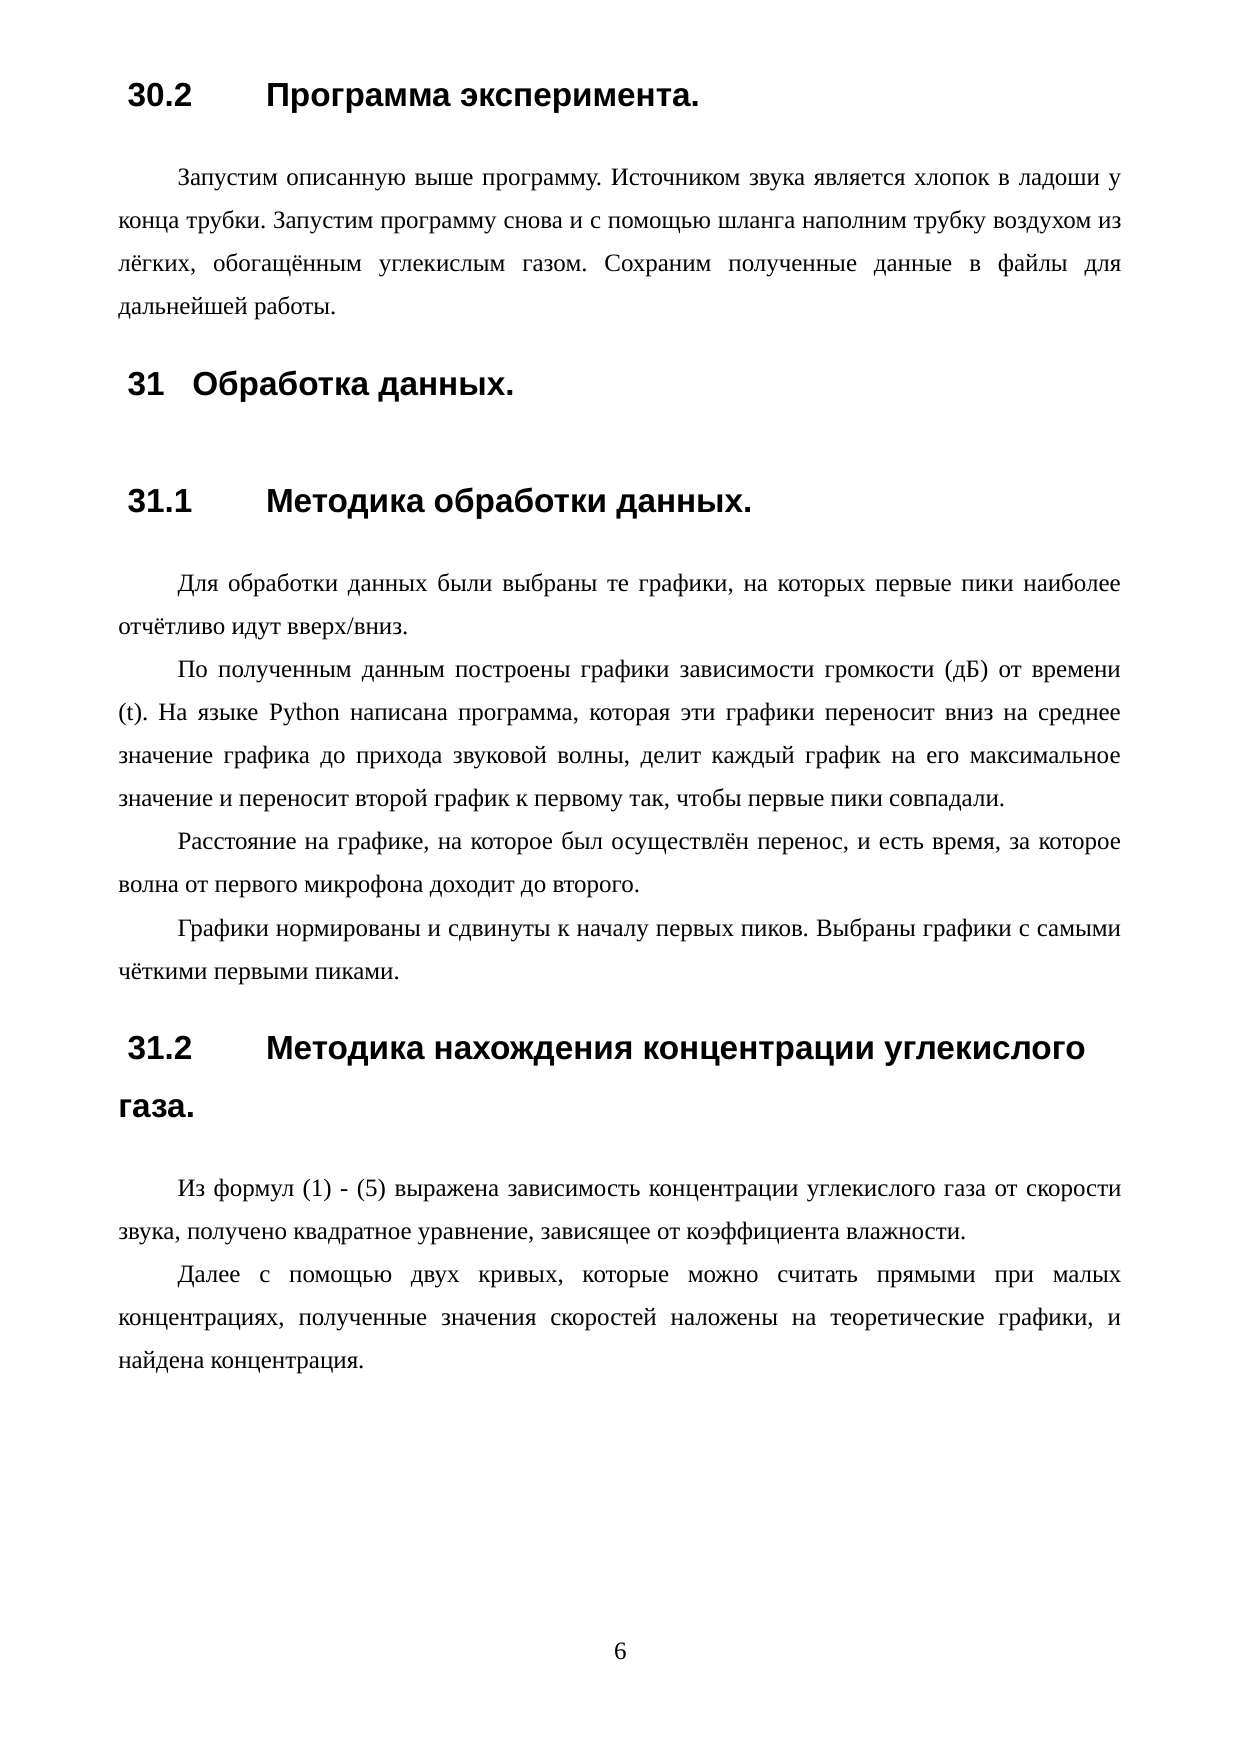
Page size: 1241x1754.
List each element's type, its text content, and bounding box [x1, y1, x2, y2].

subtitle Методика обработки данных. [118, 481, 1122, 519]
subtitle Обработка данных. [118, 364, 1122, 402]
text Запустим описанную выше программу. Источником звука является хлопок в ладоши у конца трубки. Запустим программу снова и с помощью шланга наполним трубку воздухом из лёгких, обогащённым углекислым газом. Сохраним полученные данные в файлы для дальнейшей работы. [118, 162, 1122, 320]
text Из формул (1) - (5) выражена зависимость концентрации углекислого газа от скорости звука, получено квадратное уравнение, зависящее от коэффициента влажности. [118, 1173, 1122, 1245]
text По полученным данным построены графики зависимости громкости (дБ) от времени (t). На языке Python написана программа, которая эти графики переносит вниз на среднее значение графика до прихода звуковой волны, делит каждый график на его максимальное значение и переносит второй график к первому так, чтобы первые пики совпадали. [118, 654, 1122, 812]
subtitle Программа эксперимента. [118, 75, 1122, 113]
subtitle Методика нахождения концентрации углекислого газа. [118, 1028, 1122, 1124]
text Графики нормированы и сдвинуты к началу первых пиков. Выбраны графики с самыми чёткими первыми пиками. [118, 913, 1122, 984]
text Далее с помощью двух кривых, которые можно считать прямыми при малых концентрациях, полученные значения скоростей наложены на теоретические графики, и найдена концентрация. [118, 1259, 1122, 1374]
text Расстояние на графике, на которое был осуществлён перенос, и есть время, за которое волна от первого микрофона доходит до второго. [118, 826, 1122, 898]
text Для обработки данных были выбраны те графики, на которых первые пики наиболее отчётливо идут вверх/вниз. [118, 568, 1122, 639]
